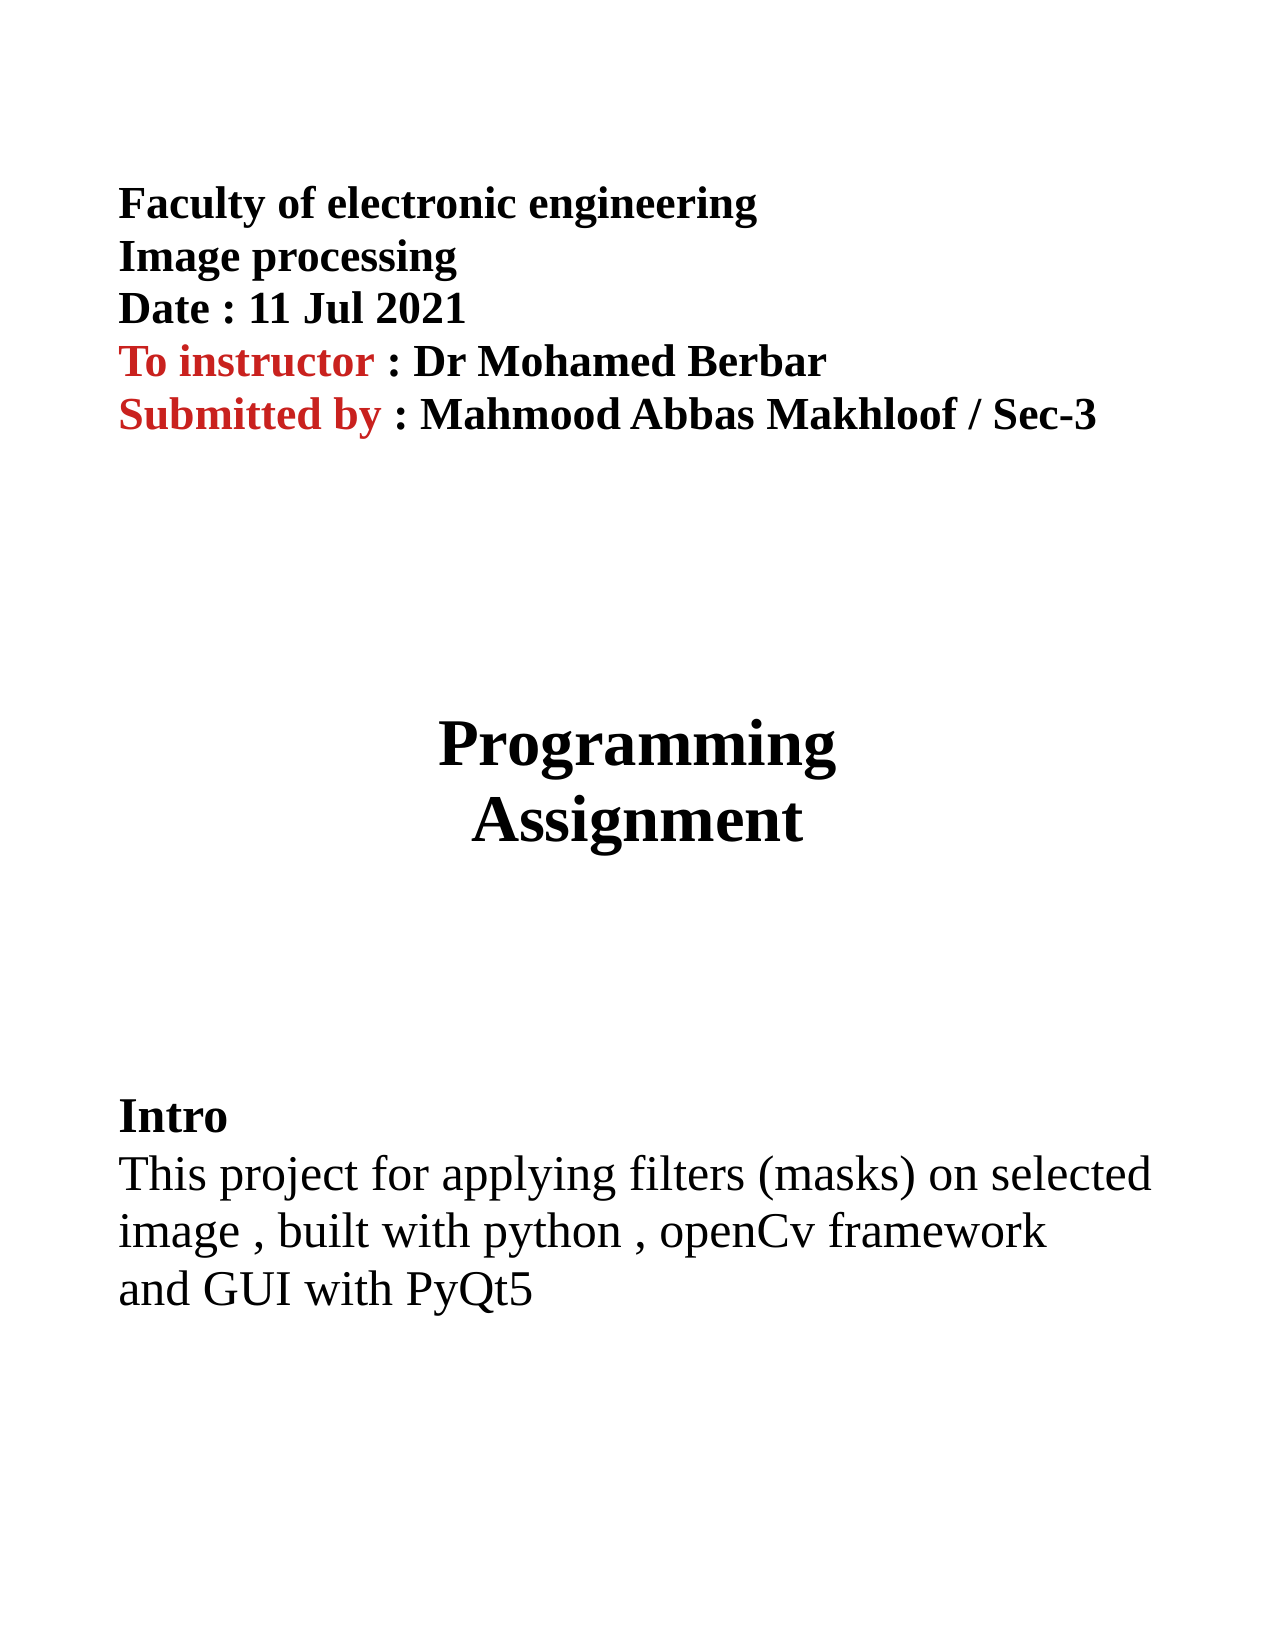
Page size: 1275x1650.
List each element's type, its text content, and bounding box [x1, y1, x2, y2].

text Programming [118, 703, 1157, 779]
text Intro [118, 1086, 1157, 1143]
text Submitted by : Mahmood Abbas Makhloof / Sec-3 [118, 386, 1157, 439]
text Assignment [118, 779, 1157, 856]
text To instructor : Dr Mohamed Berbar [118, 334, 1157, 386]
text Image processing [118, 228, 1157, 281]
text Faculty of electronic engineering [118, 176, 1157, 228]
text Date : 11 Jul 2021 [118, 281, 1157, 334]
text This project for applying filters (masks) on selected image , built with python , openCv framework [118, 1143, 1157, 1258]
text and GUI with PyQt5 [118, 1258, 1157, 1316]
